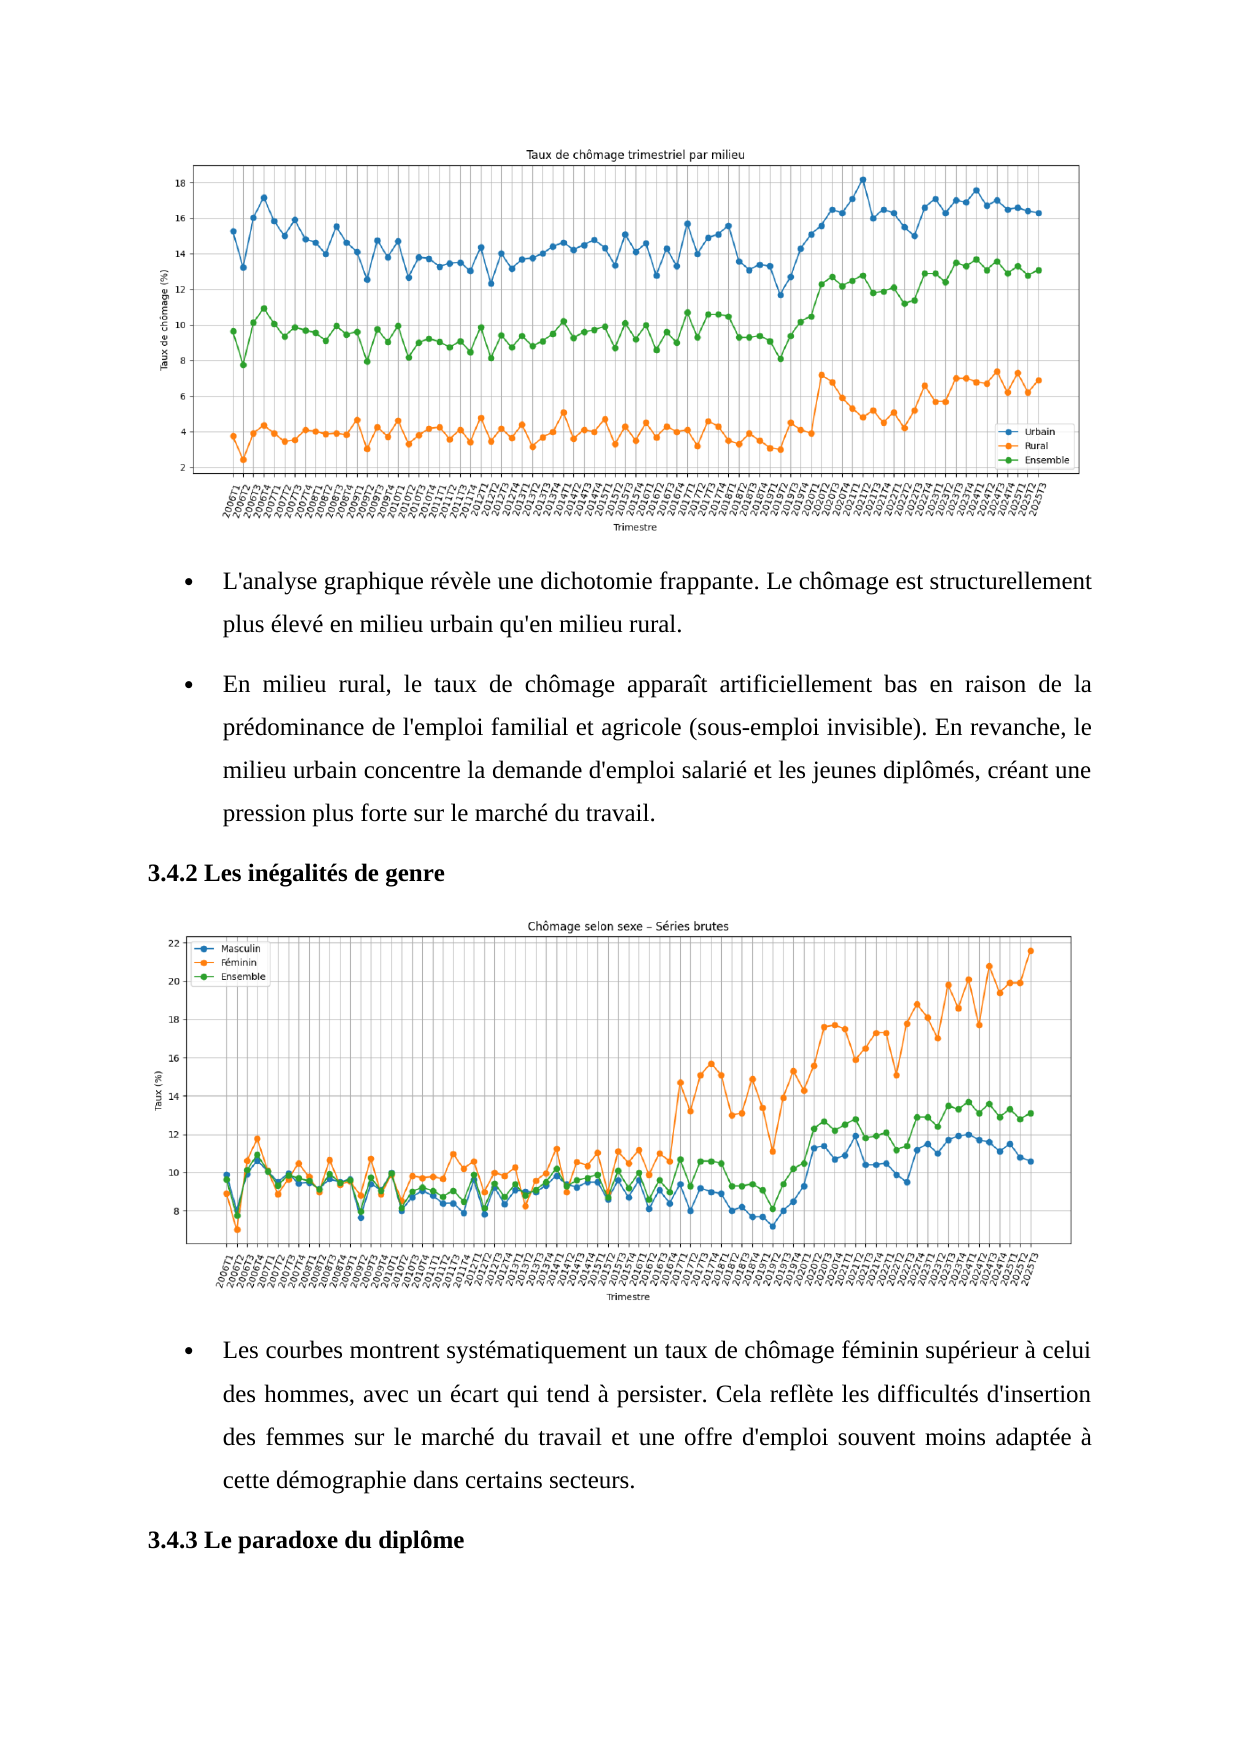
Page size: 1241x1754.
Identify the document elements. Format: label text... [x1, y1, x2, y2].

text 3.4.2 Les inégalités de genre [148, 858, 1093, 887]
list Les courbes montrent systématiquement un taux de chômage féminin supérieur à celui des hommes, avec un écart qui tend à persister. Cela reflète les difficultés d'insertion des femmes sur le marché du travail et une offre d'emploi souvent moins adaptée à cette démographie dans certains secteurs. [185, 1336, 1093, 1494]
text 3.4.3 Le paradoxe du diplôme [148, 1525, 1093, 1553]
list En milieu rural, le taux de chômage apparaît artificiellement bas en raison de la prédominance de l'emploi familial et agricole (sous-emploi invisible). En revanche, le milieu urbain concentre la demande d'emploi salarié et les jeunes diplômés, créant une pression plus forte sur le marché du travail. [185, 669, 1093, 827]
list L'analyse graphique révèle une dichotomie frappante. Le chômage est structurellement plus élevé en milieu urbain qu'en milieu rural. [185, 566, 1093, 638]
